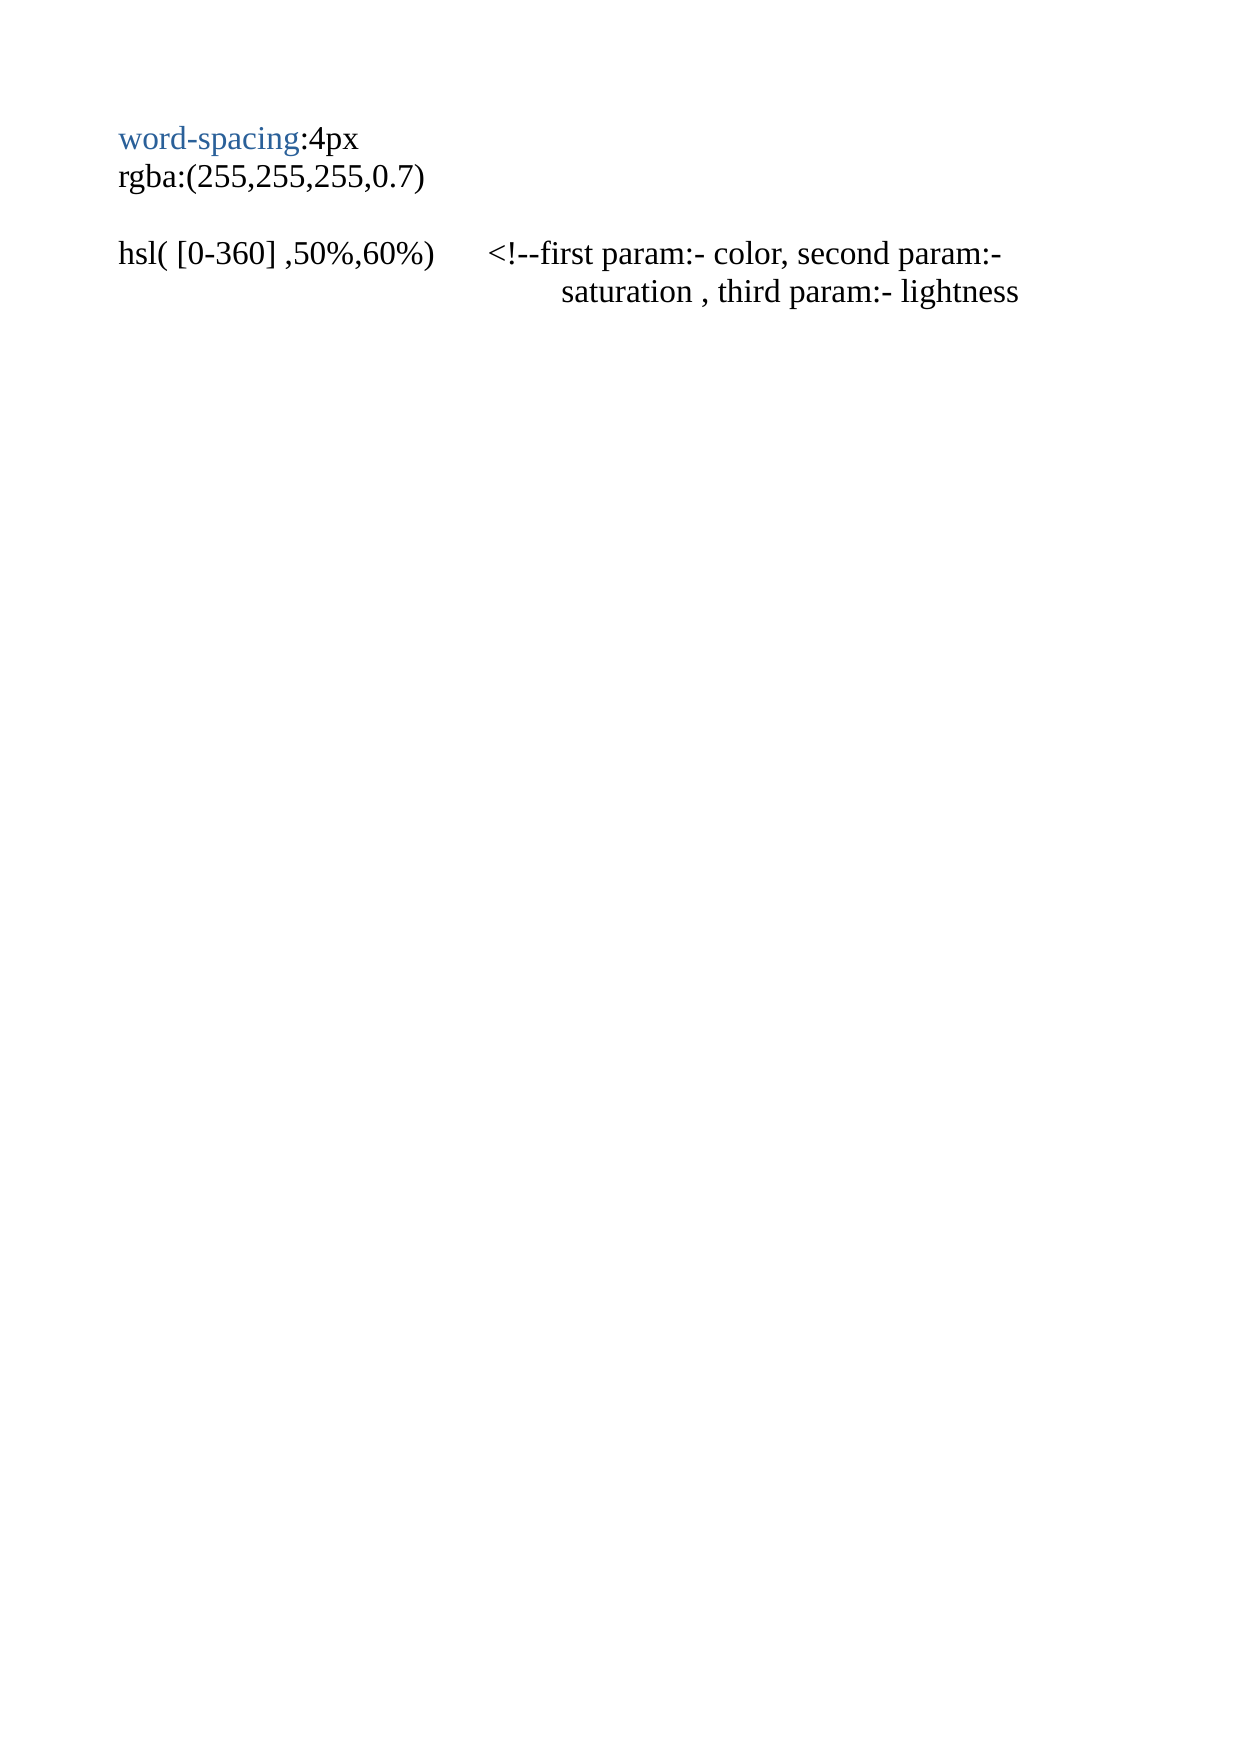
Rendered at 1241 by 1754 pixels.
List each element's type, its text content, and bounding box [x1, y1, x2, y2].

text rgba:(255,255,255,0.7) [118, 156, 1122, 195]
text hsl( [0-360] ,50%,60%) <!--first param:- color, second param:- saturation , third param:- lightness [118, 233, 1122, 310]
text word-spacing:4px [118, 118, 1122, 156]
